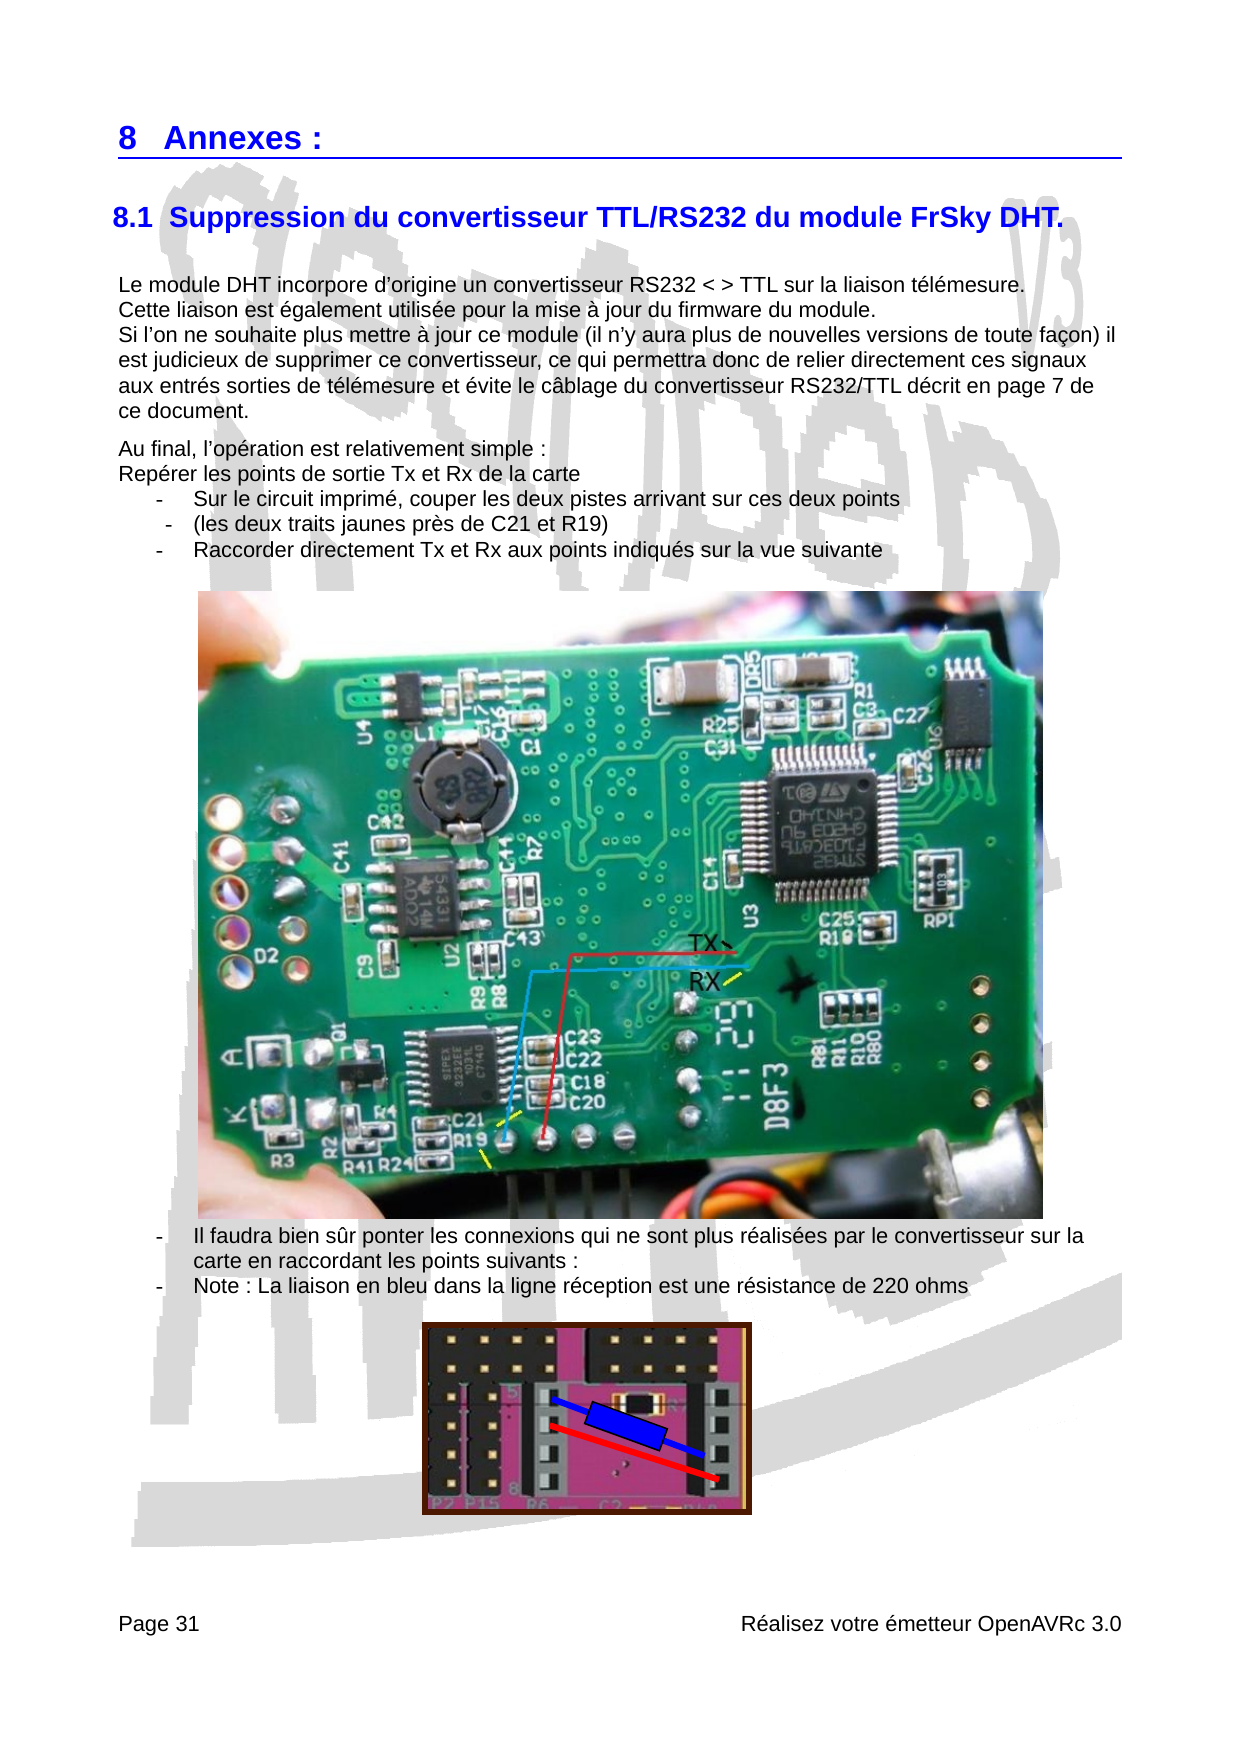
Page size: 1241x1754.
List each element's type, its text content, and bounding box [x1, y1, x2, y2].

picture [195, 588, 1045, 1221]
text Au final, l’opération est relativement simple : [118, 435, 1122, 461]
list Sur le circuit imprimé, couper les deux pistes arrivant sur ces deux points [156, 486, 1122, 511]
picture [428, 1328, 746, 1509]
text Le module DHT incorpore d’origine un convertisseur RS232 < > TTL sur la liaison télémesure. [118, 272, 1122, 297]
subtitle 8 Annexes : [118, 118, 1122, 157]
text Cette liaison est également utilisée pour la mise à jour du firmware du module. [118, 297, 1122, 322]
text Si l’on ne souhaite plus mettre à jour ce module (il n’y aura plus de nouvelles versions de toute façon) il est judicieux de supprimer ce convertisseur, ce qui permettra donc de relier directement ces signaux aux entrés sorties de télémesure et évite le câblage du convertisseur RS232/TTL décrit en page 7 de ce document. [118, 322, 1122, 423]
list (les deux traits jaunes près de C21 et R19) [165, 511, 1122, 536]
list Note : La liaison en bleu dans la ligne réception est une résistance de 220 ohms [156, 1273, 1122, 1298]
list Raccorder directement Tx et Rx aux points indiqués sur la vue suivante [156, 536, 1122, 562]
subtitle 8.1 Suppression du convertisseur TTL/RS232 du module FrSky DHT. [112, 201, 1122, 234]
text Repérer les points de sortie Tx et Rx de la carte [118, 461, 1122, 486]
list Il faudra bien sûr ponter les connexions qui ne sont plus réalisées par le convertisseur sur la carte en raccordant les points suivants : [156, 1223, 1122, 1273]
